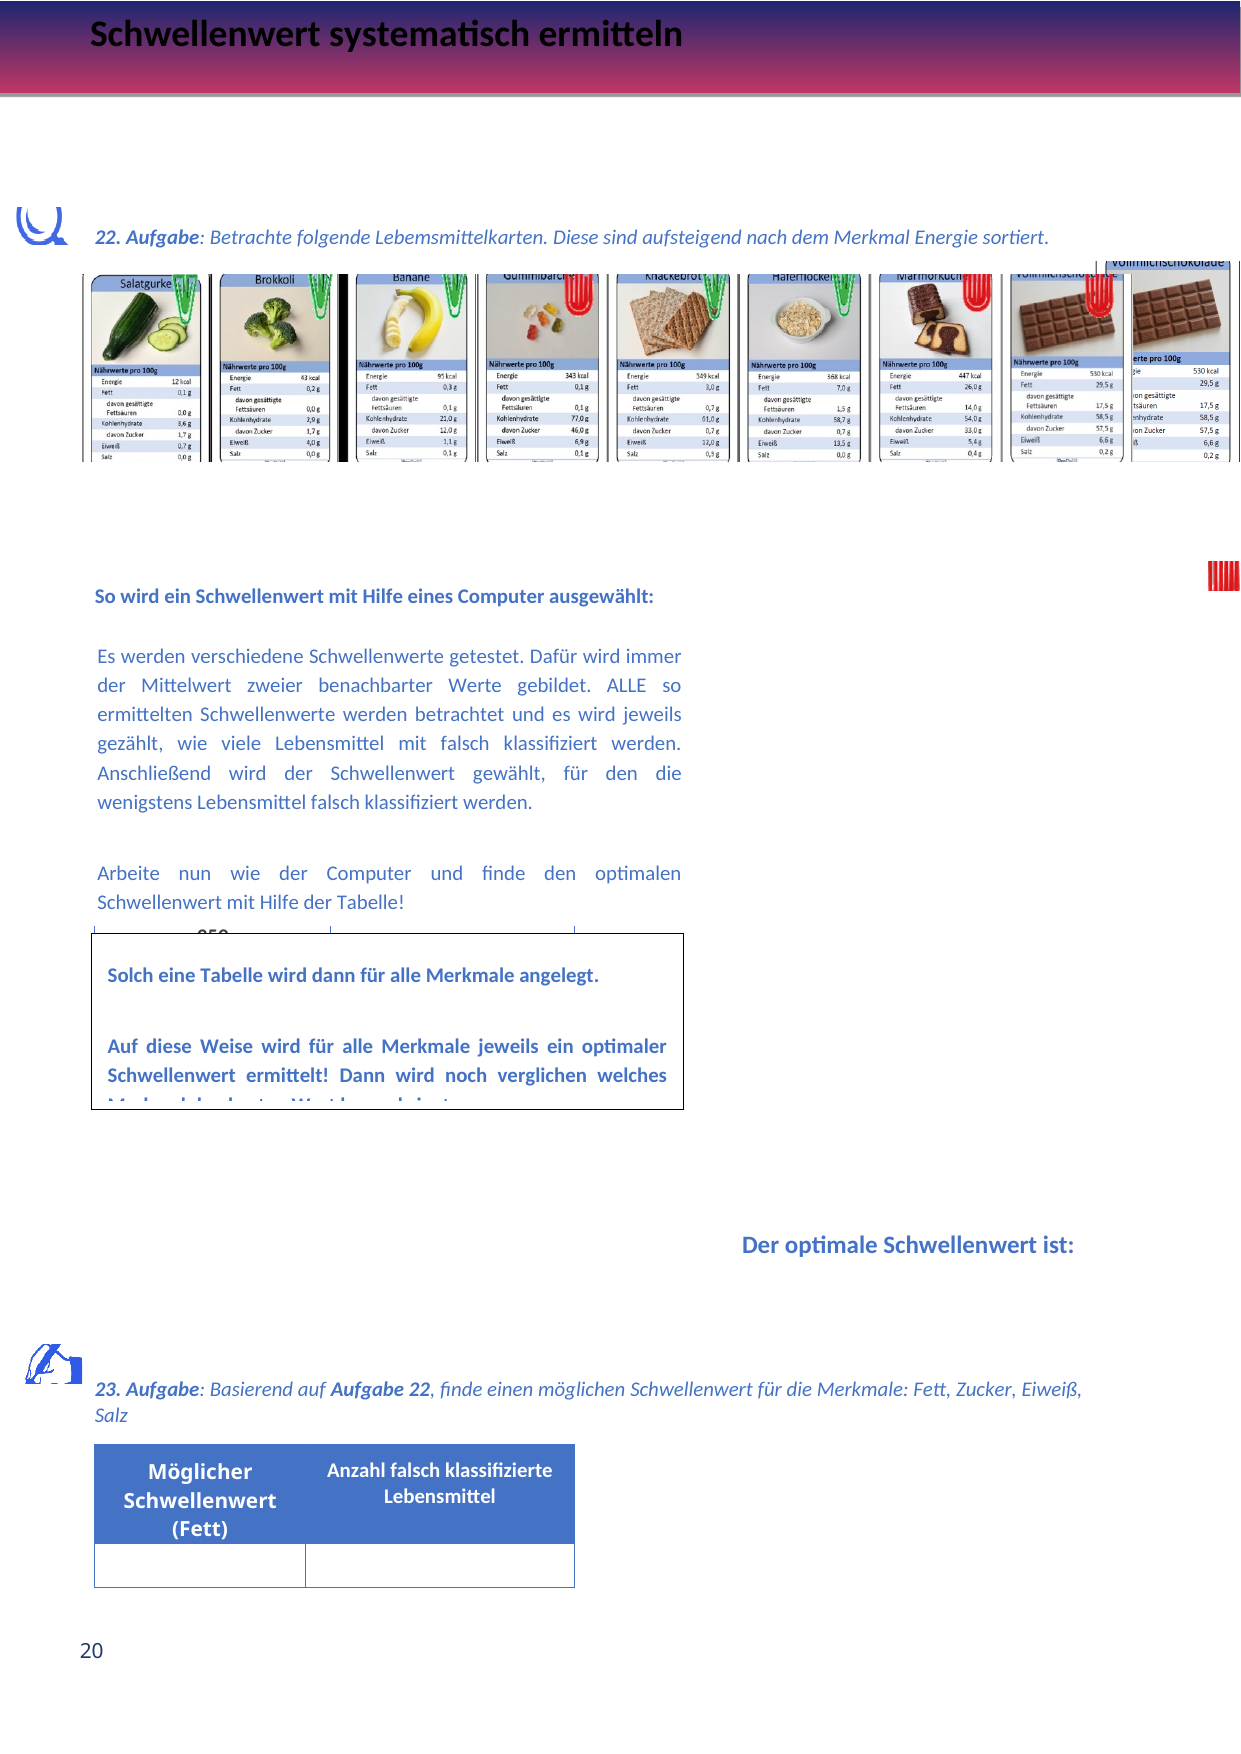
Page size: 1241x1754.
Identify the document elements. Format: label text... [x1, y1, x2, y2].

text Es werden verschiedene Schwellenwerte getestet. Dafür wird immer der Mittelwert zweier benachbarter Werte gebildet. ALLE so ermittelten Schwellenwerte werden betrachtet und es wird jeweils gezählt, wie viele Lebensmittel mit falsch klassifiziert werden. Anschließend wird der Schwellenwert gewählt, für den die wenigstens Lebensmittel falsch klassifiziert werden. [97, 643, 682, 814]
text So wird ein Schwellenwert mit Hilfe eines Computer ausgewählt: [82, 615, 697, 926]
text 22. Aufgabe: Betrachte folgende Lebemsmittelkarten. Diese sind aufsteigend nach dem Merkmal Energie sortiert. [94, 224, 1086, 250]
table_cell [306, 1544, 574, 1587]
table_cell [331, 926, 574, 933]
table_cell [95, 1544, 305, 1587]
table_header Anzahl falsch klassifizierte Lebensmittel [306, 1445, 574, 1543]
text Der optimale Schwellenwert ist: [742, 1229, 1217, 1259]
text So wird ein Schwellenwert mit Hilfe eines Computer ausgewählt: [94, 583, 1146, 609]
text Arbeite nun wie der Computer und finde den optimalen Schwellenwert mit Hilfe der Tabelle! [97, 860, 682, 914]
text Solch eine Tabelle wird dann für alle Merkmale angelegt. [107, 963, 668, 988]
table_cell 359 [95, 926, 330, 933]
table_header Möglicher Schwellenwert (Fett) [95, 1445, 305, 1543]
text So wird ein Schwellenwert mit Hilfe eines Computer ausgewählt: [92, 934, 683, 1109]
text 23. Aufgabe: Basierend auf Aufgabe 22, finde einen möglichen Schwellenwert für die Merkmale: Fett, Zucker, Eiweiß, Salz [94, 1376, 1086, 1427]
text Auf diese Weise wird für alle Merkmale jeweils ein optimaler Schwellenwert ermittelt! Dann wird noch verglichen welches Merkmal den besten Wert hervorbringt. [107, 1033, 668, 1101]
